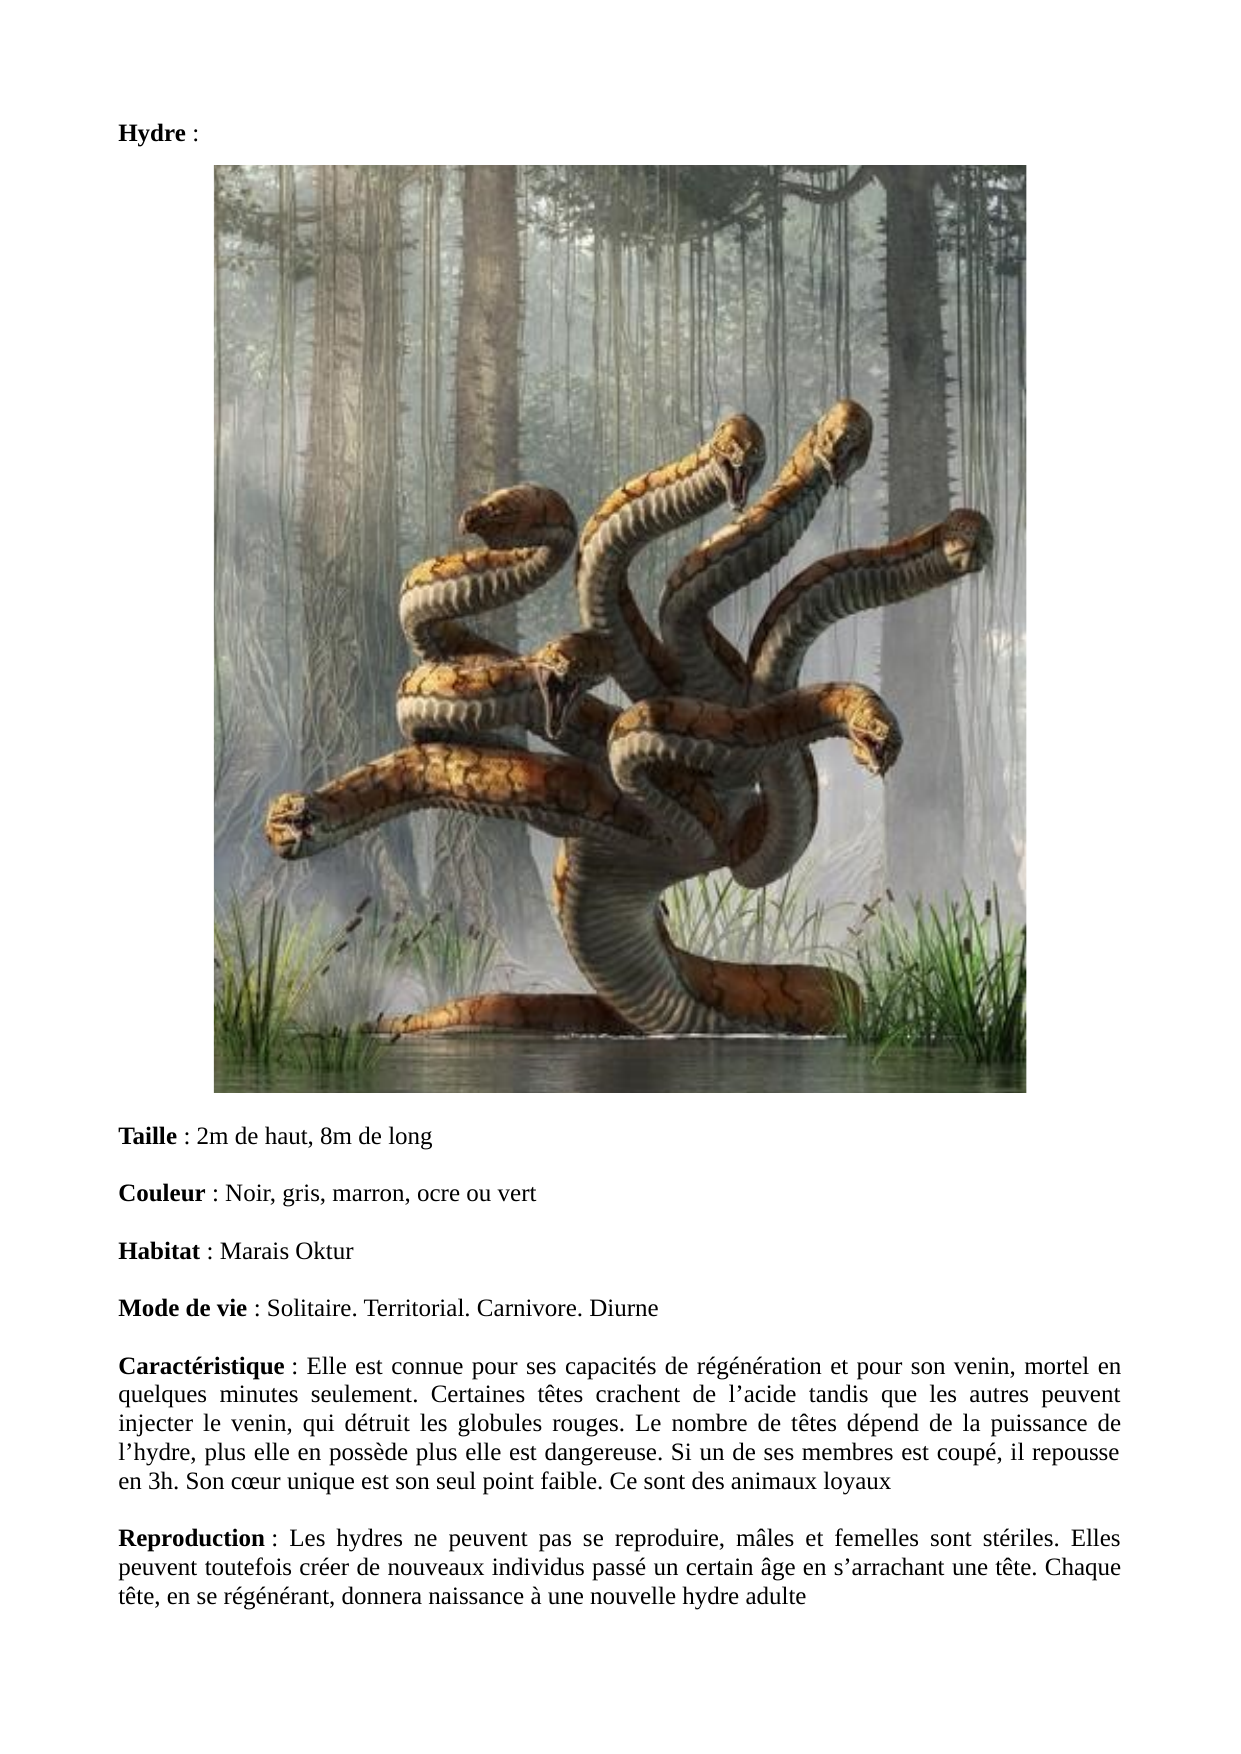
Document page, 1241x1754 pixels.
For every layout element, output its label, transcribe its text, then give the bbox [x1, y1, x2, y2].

text Caractéristique : Elle est connue pour ses capacités de régénération et pour son venin, mortel en quelques minutes seulement. Certaines têtes crachent de l’acide tandis que les autres peuvent injecter le venin, qui détruit les globules rouges. Le nombre de têtes dépend de la puissance de l’hydre, plus elle en possède plus elle est dangereuse. Si un de ses membres est coupé, il repousse en 3h. Son cœur unique est son seul point faible. Ce sont des animaux loyaux [118, 1351, 1122, 1494]
text Mode de vie : Solitaire. Territorial. Carnivore. Diurne [118, 1293, 1122, 1322]
text Hydre : [118, 118, 1122, 147]
text Reproduction : Les hydres ne peuvent pas se reproduire, mâles et femelles sont stériles. Elles peuvent toutefois créer de nouveaux individus passé un certain âge en s’arrachant une tête. Chaque tête, en se régénérant, donnera naissance à une nouvelle hydre adulte [118, 1523, 1122, 1609]
text Couleur : Noir, gris, marron, ocre ou vert [118, 1178, 1122, 1207]
text Habitat : Marais Oktur [118, 1236, 1122, 1264]
picture [213, 165, 1027, 1093]
text Taille : 2m de haut, 8m de long [118, 1121, 1122, 1149]
